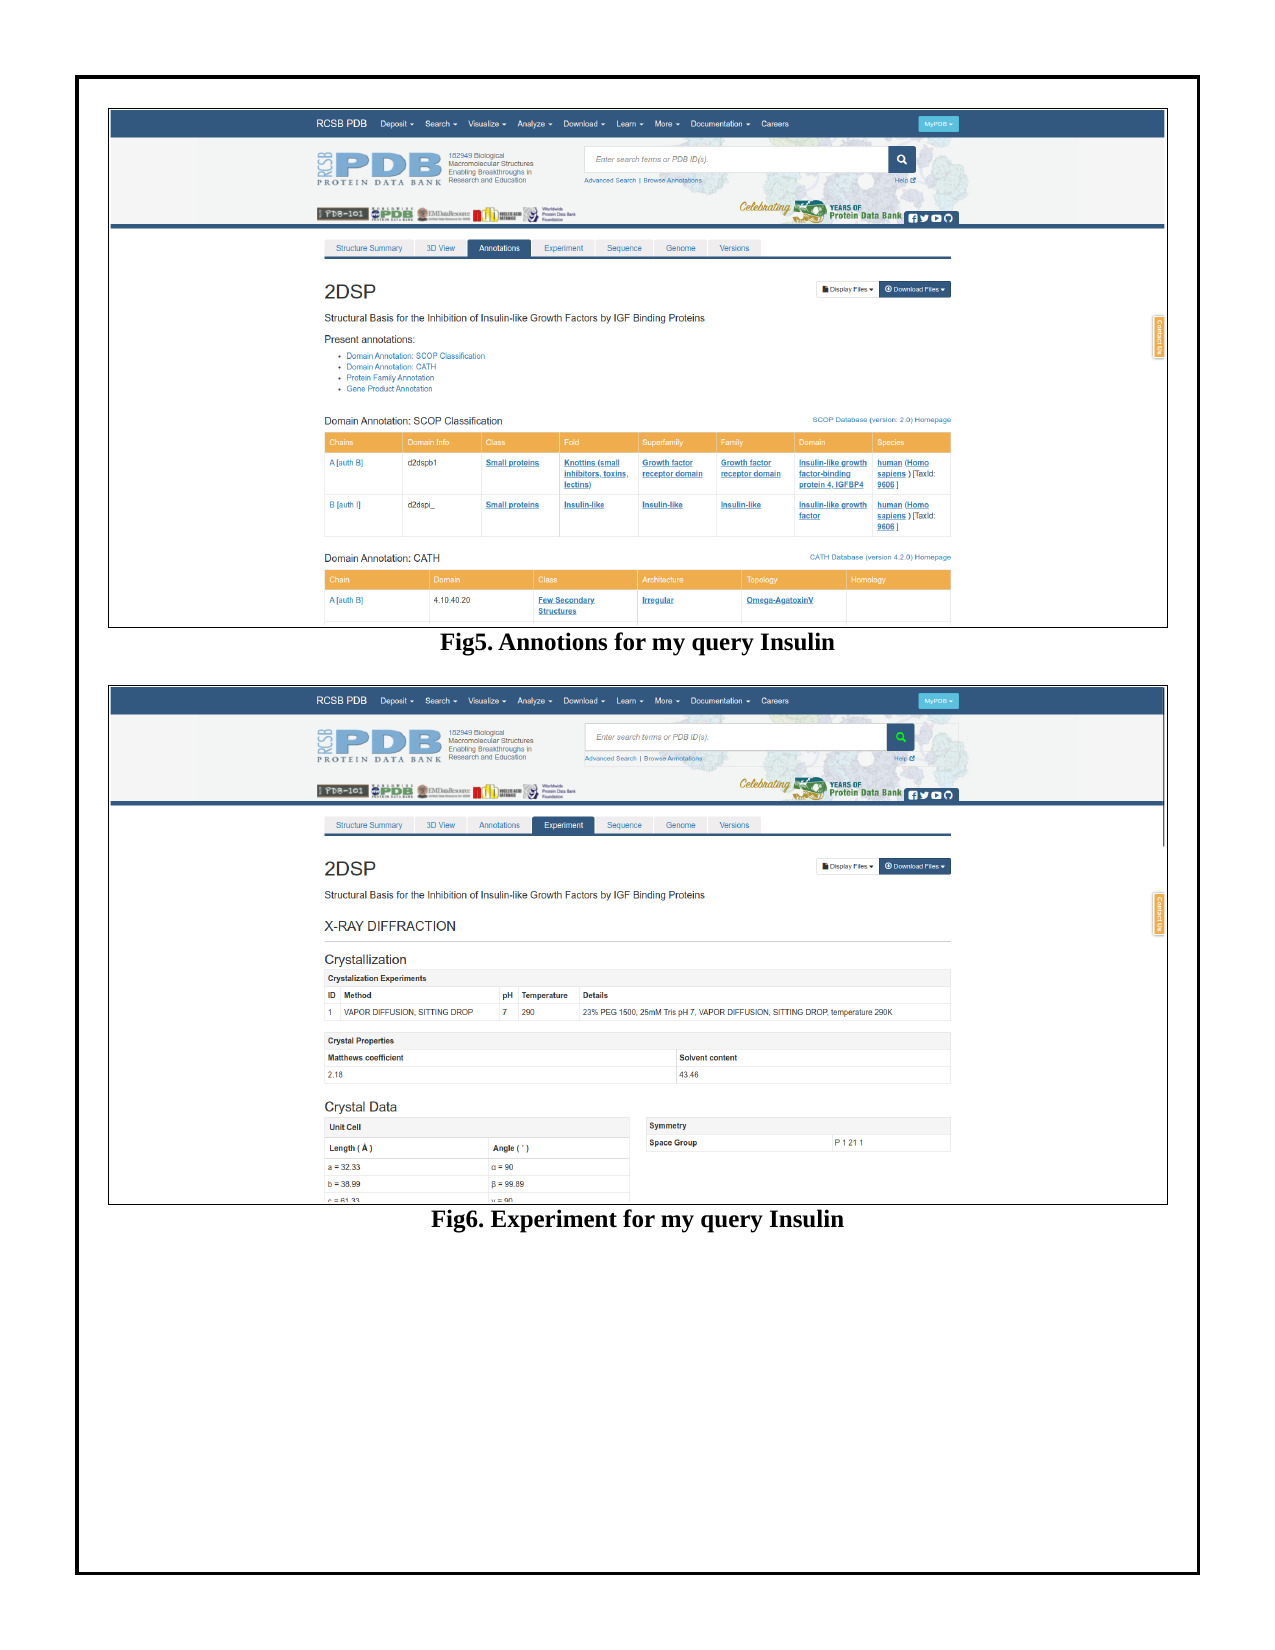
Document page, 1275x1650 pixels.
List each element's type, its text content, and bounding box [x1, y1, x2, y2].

picture [110, 687, 1165, 1202]
picture [110, 110, 1165, 625]
text Fig5. Annotions for my query Insulin [108, 628, 1167, 656]
text Fig6. Experiment for my query Insulin [108, 1205, 1167, 1233]
